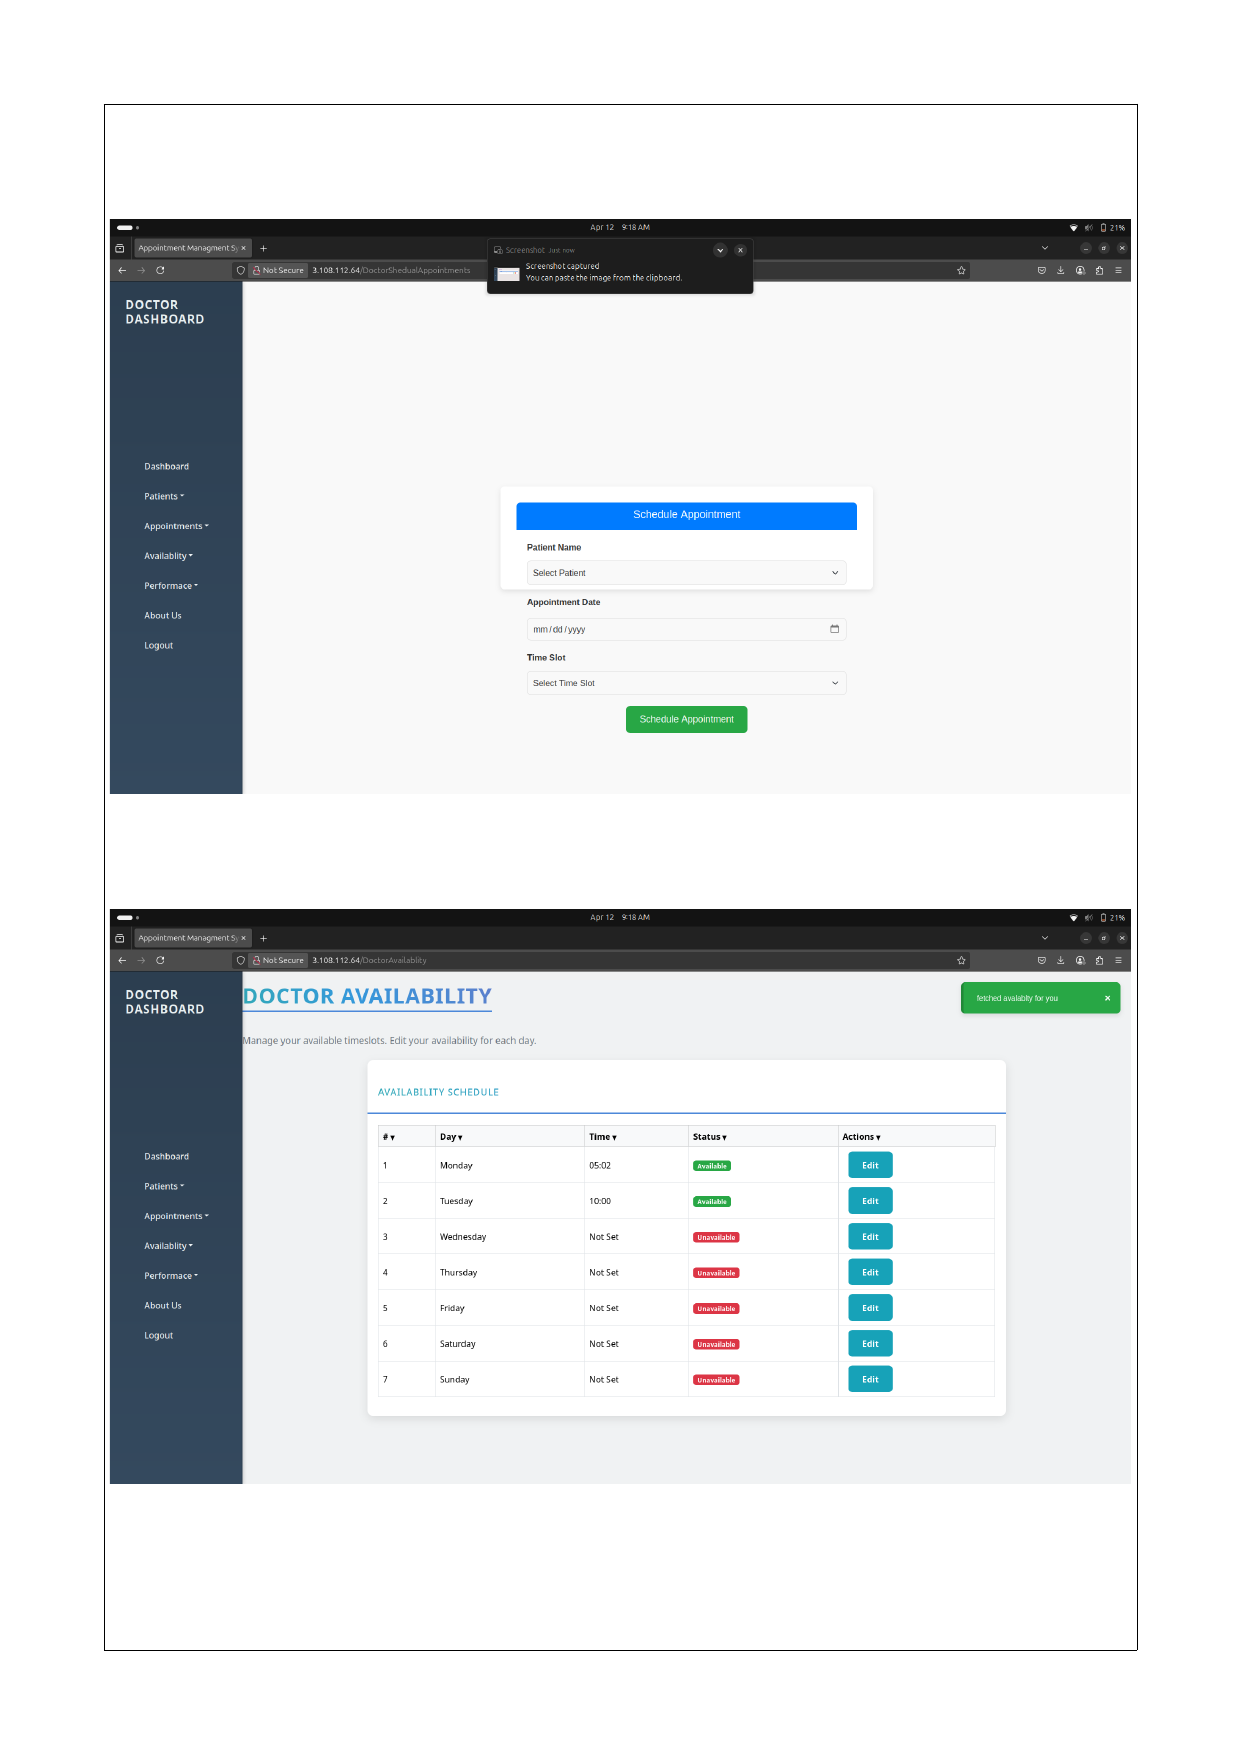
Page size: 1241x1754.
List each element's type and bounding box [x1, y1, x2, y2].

picture [109, 219, 1131, 794]
picture [109, 909, 1131, 1484]
